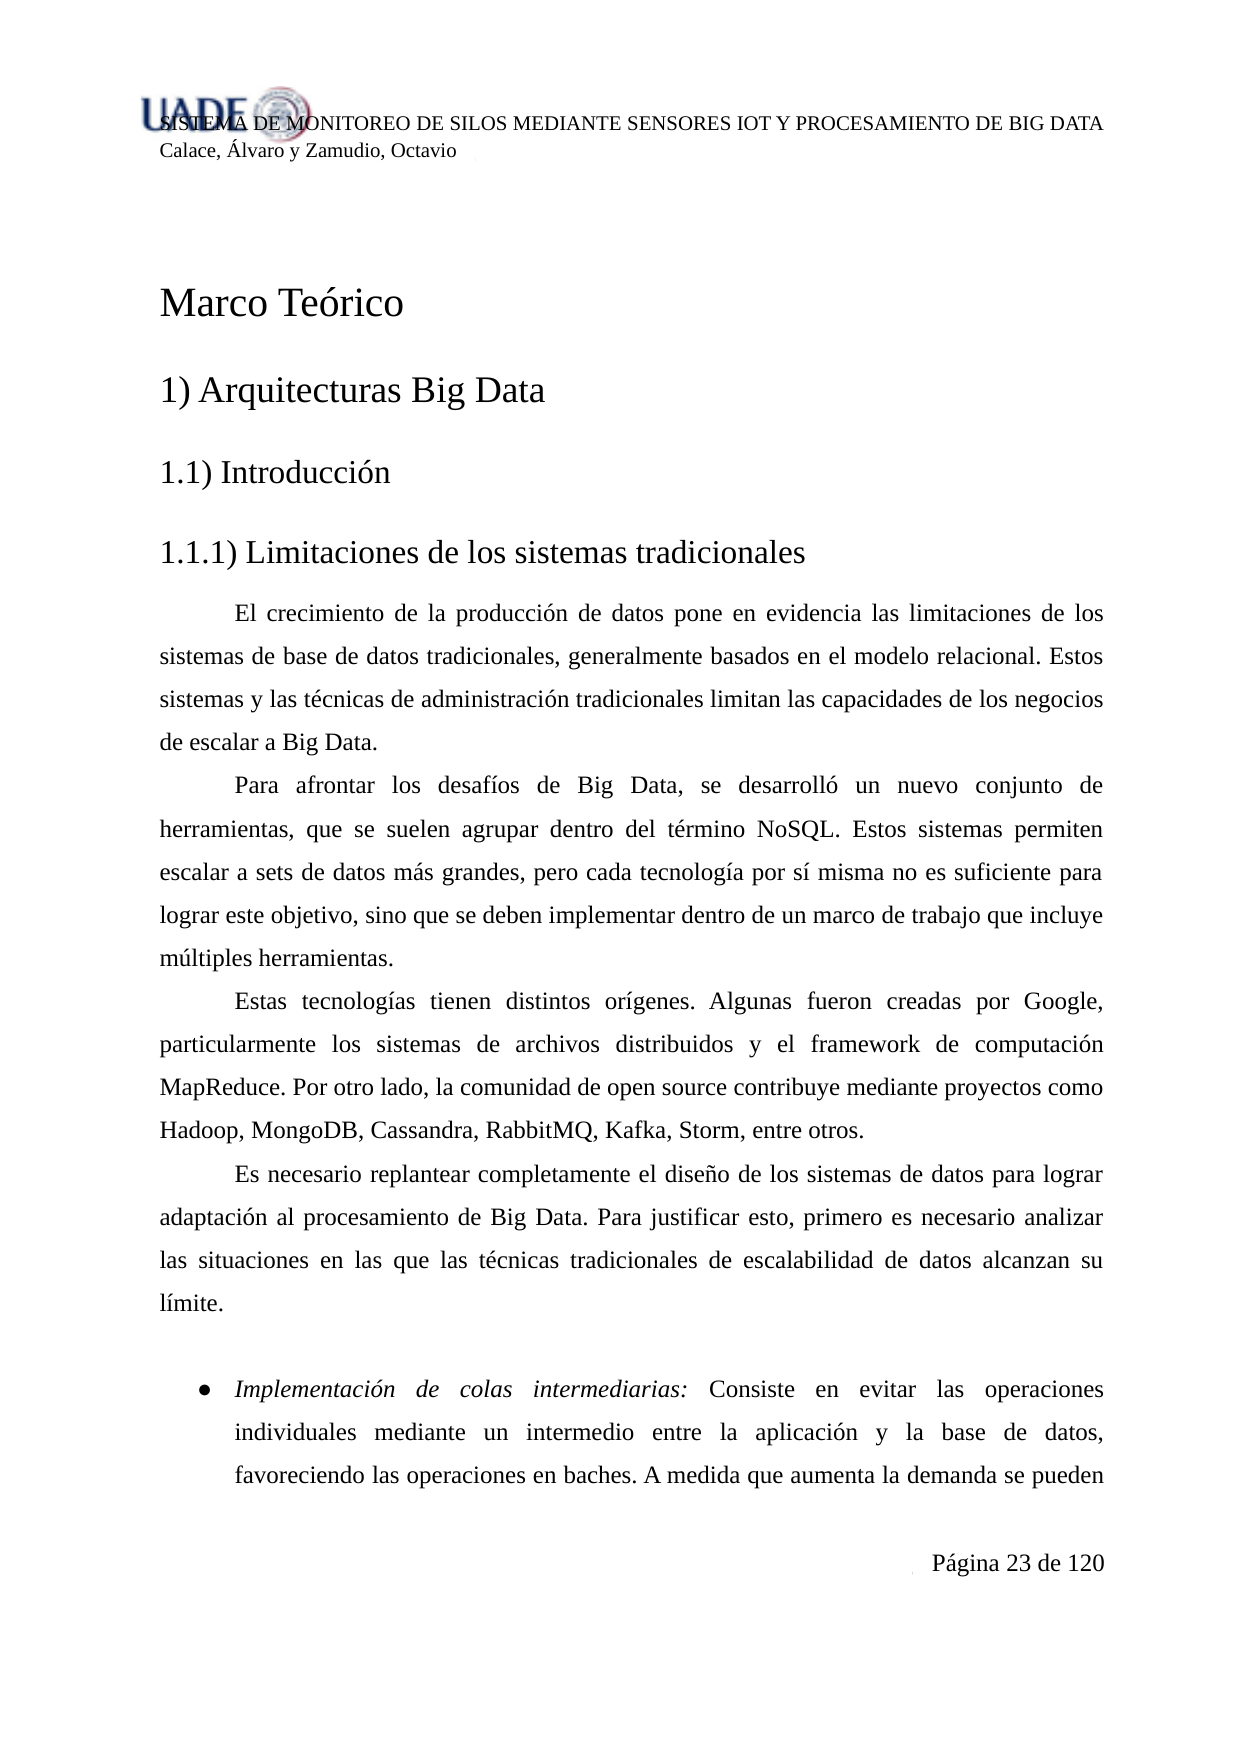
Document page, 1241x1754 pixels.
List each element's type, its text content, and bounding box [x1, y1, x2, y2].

text El crecimiento de la producción de datos pone en evidencia las limitaciones de los sistemas de base de datos tradicionales, generalmente basados en el modelo relacional. Estos sistemas y las técnicas de administración tradicionales limitan las capacidades de los negocios de escalar a Big Data. [159, 598, 1104, 756]
picture [140, 86, 314, 146]
subtitle 1.1.1) Limitaciones de los sistemas tradicionales [159, 532, 1104, 571]
subtitle 1) Arquitecturas Big Data [159, 367, 1104, 411]
text Para afrontar los desafíos de Big Data, se desarrolló un nuevo conjunto de herramientas, que se suelen agrupar dentro del término NoSQL. Estos sistemas permiten escalar a sets de datos más grandes, pero cada tecnología por sí misma no es suficiente para lograr este objetivo, sino que se deben implementar dentro de un marco de trabajo que incluye múltiples herramientas. [159, 771, 1104, 972]
text Es necesario replantear completamente el diseño de los sistemas de datos para lograr adaptación al procesamiento de Big Data. Para justificar esto, primero es necesario analizar las situaciones en las que las técnicas tradicionales de escalabilidad de datos alcanzan su límite. [159, 1159, 1104, 1317]
list Implementación de colas intermediarias: Consiste en evitar las operaciones individuales mediante un intermedio entre la aplicación y la base de datos, favoreciendo las operaciones en baches. A medida que aumenta la demanda se pueden [197, 1374, 1104, 1489]
subtitle Marco Teórico [159, 278, 1104, 326]
subtitle 1.1) Introducción [159, 452, 1104, 491]
text Estas tecnologías tienen distintos orígenes. Algunas fueron creadas por Google, particularmente los sistemas de archivos distribuidos y el framework de computación MapReduce. Por otro lado, la comunidad de open source contribuye mediante proyectos como Hadoop, MongoDB, Cassandra, RabbitMQ, Kafka, Storm, entre otros. [159, 986, 1104, 1144]
